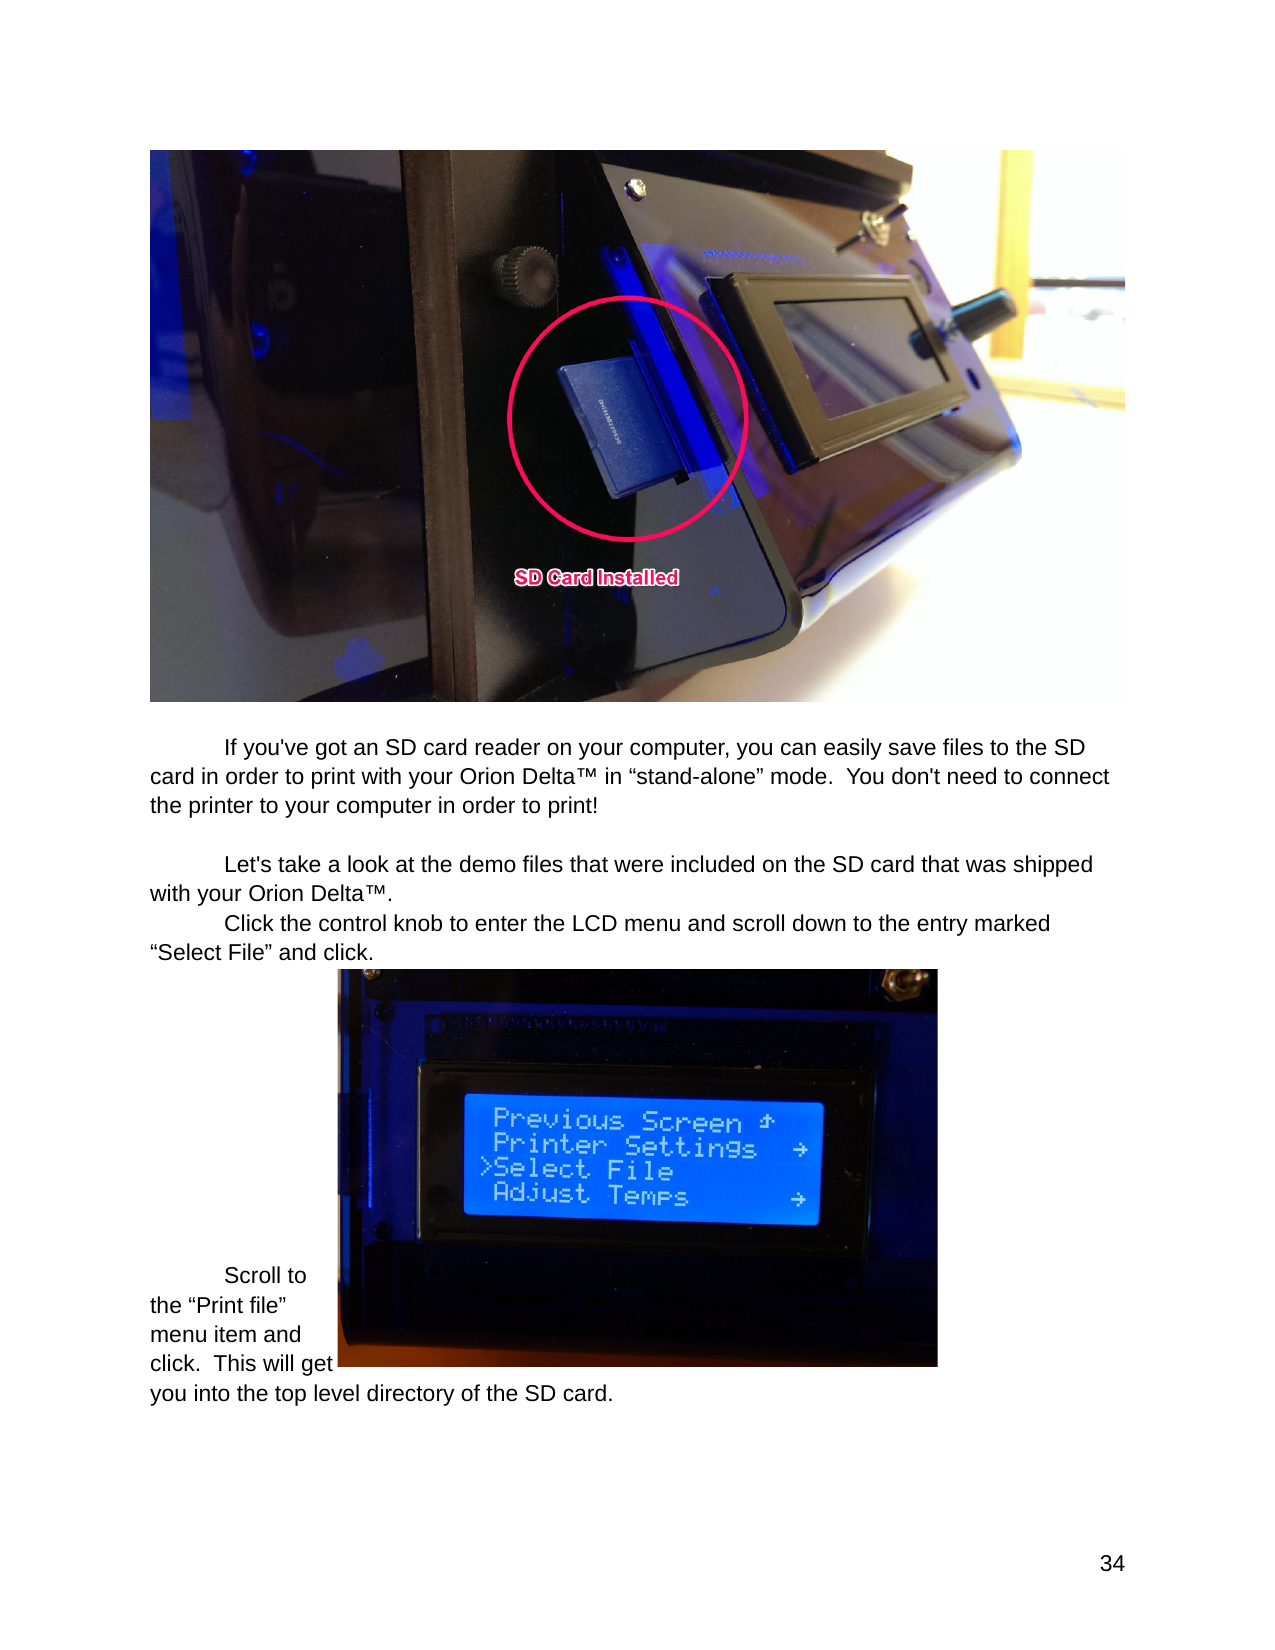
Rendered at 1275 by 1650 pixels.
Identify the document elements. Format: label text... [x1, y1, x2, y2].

picture [337, 969, 938, 1367]
text Scroll to the “Print file” menu item and click. This will get you into the top level directory of the SD card. [150, 1263, 1125, 1406]
text Click the control knob to enter the LCD menu and scroll down to the entry marked “Select File” and click. [150, 911, 1125, 966]
text Let's take a look at the demo files that were included on the SD card that was shipped with your Orion Delta™. [150, 852, 1125, 907]
picture [150, 150, 1125, 702]
text If you've got an SD card reader on your computer, you can easily save files to the SD card in order to print with your Orion Delta™ in “stand-alone” mode. You don't need to connect the printer to your computer in order to print! [150, 734, 1125, 819]
